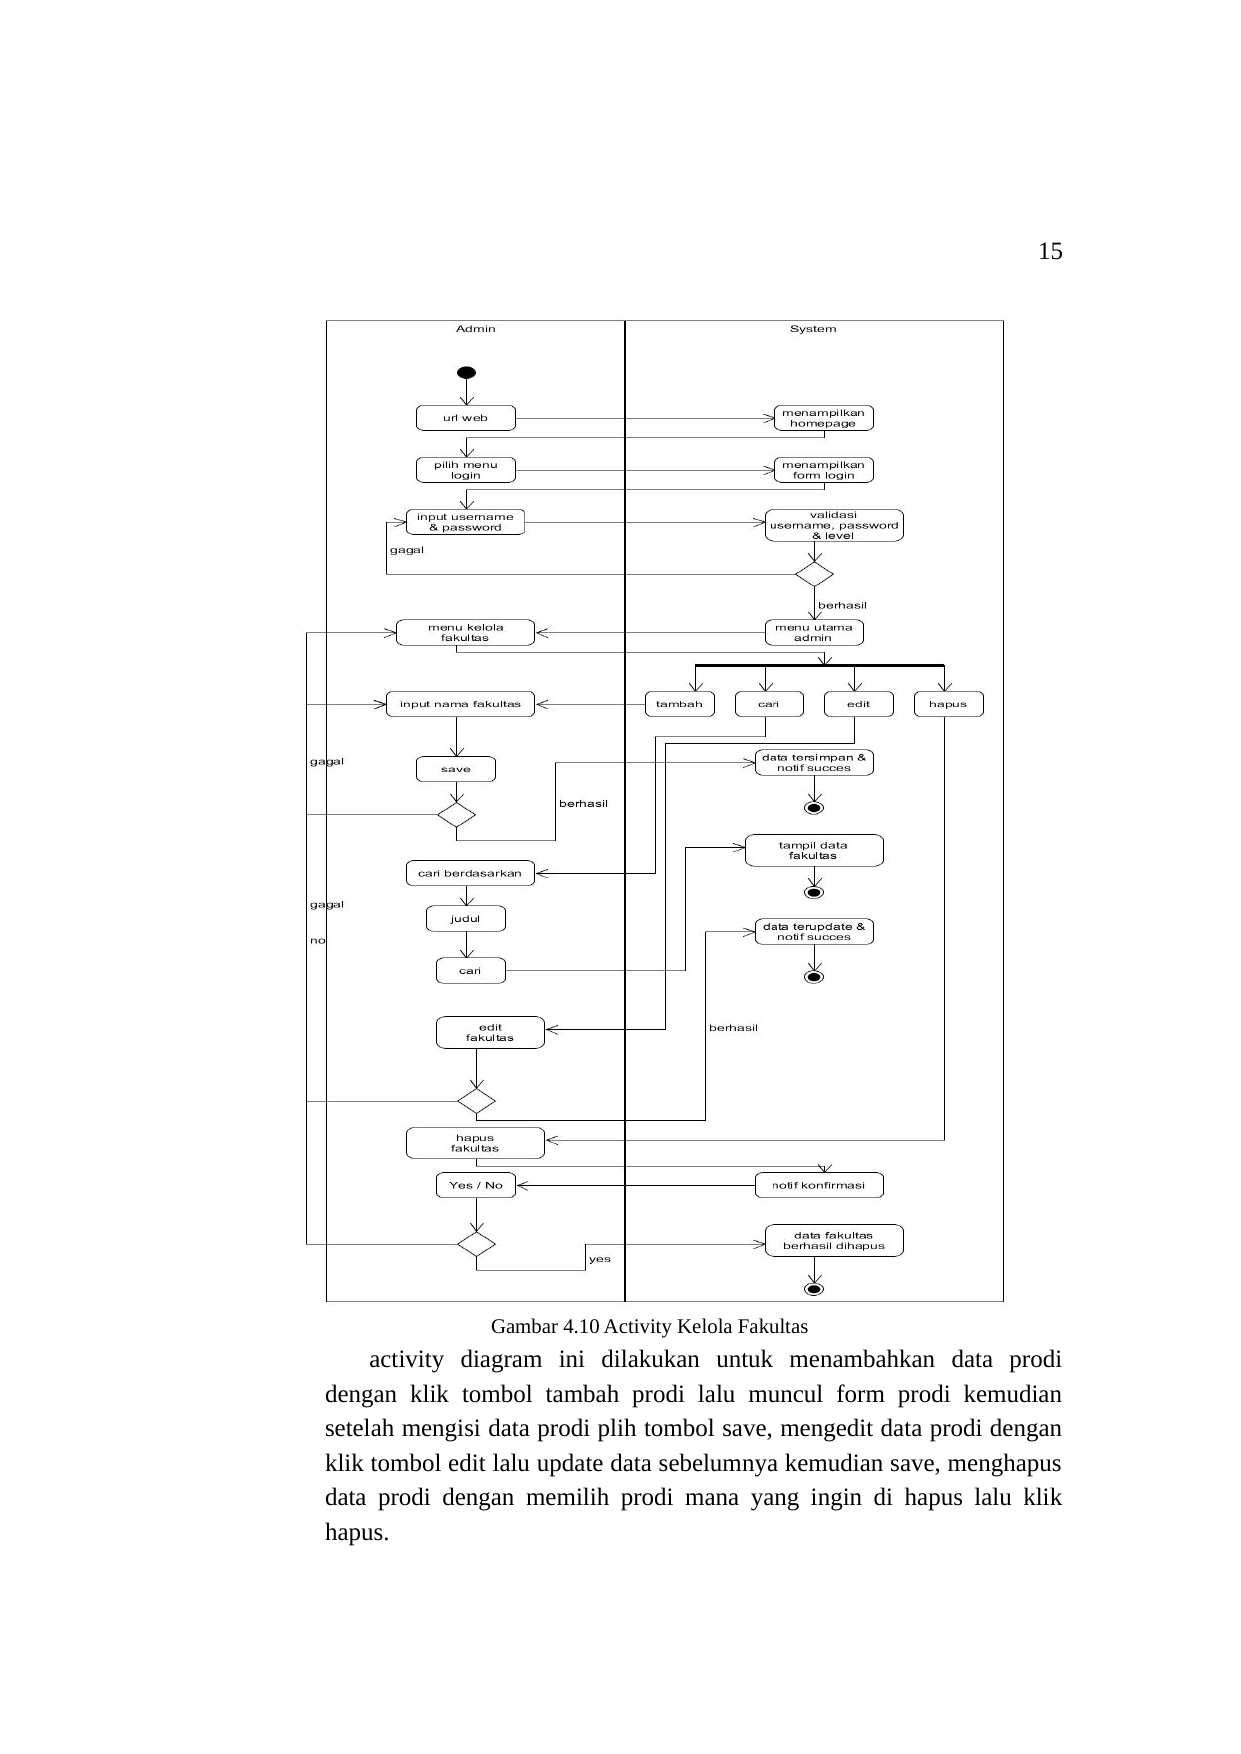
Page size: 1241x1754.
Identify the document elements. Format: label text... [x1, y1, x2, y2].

text activity diagram ini dilakukan untuk menambahkan data prodi dengan klik tombol tambah prodi lalu muncul form prodi kemudian setelah mengisi data prodi plih tombol save, mengedit data prodi dengan klik tombol edit lalu update data sebelumnya kemudian save, menghapus data prodi dengan memilih prodi mana yang ingin di hapus lalu klik hapus. [276, 295, 1063, 1545]
picture [276, 307, 1023, 1315]
text Gambar 4.10 Activity Kelola Fakultas [276, 1315, 1023, 1338]
